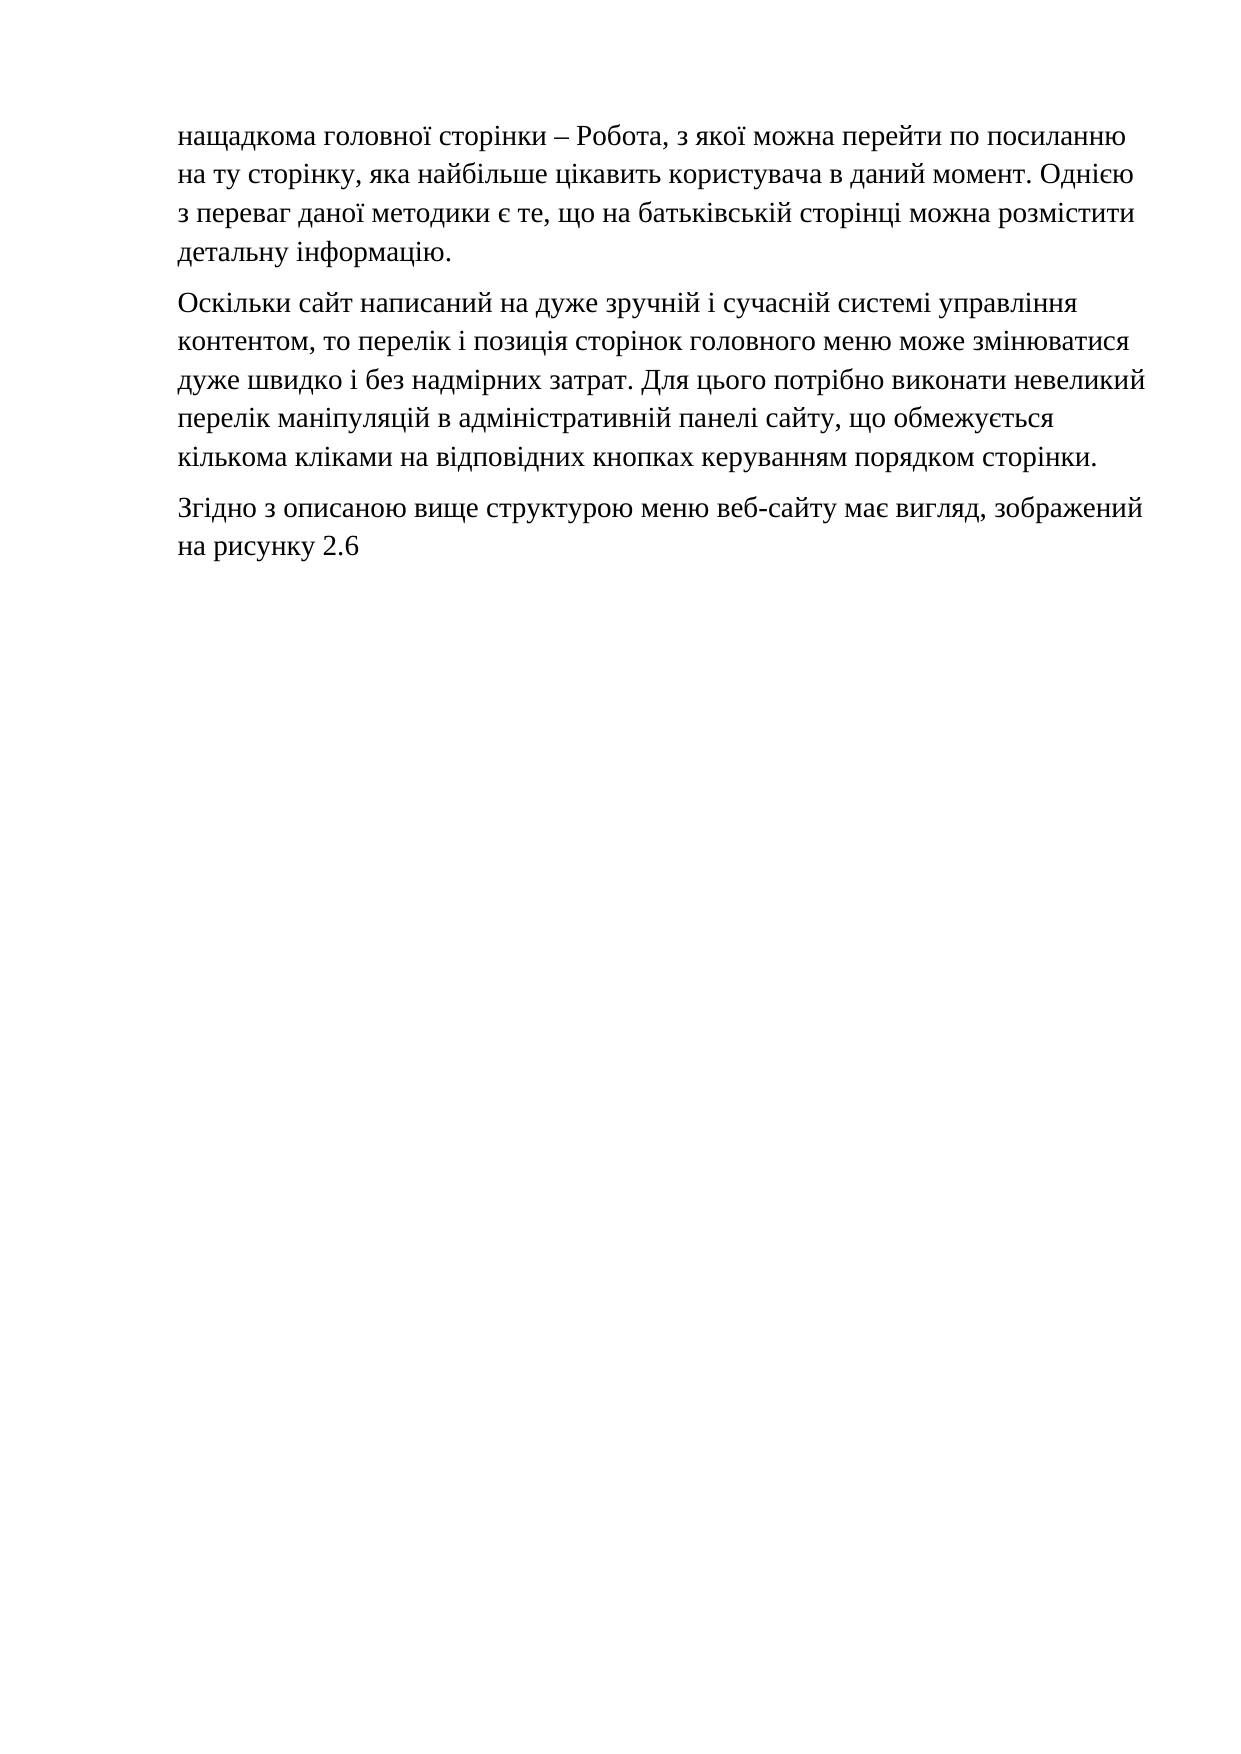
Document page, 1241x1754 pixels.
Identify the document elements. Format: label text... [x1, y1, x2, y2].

text Згідно з описаною вище структурою меню веб-сайту має вигляд, зображений на рисунку 2.6 [177, 490, 1152, 562]
text нащадкома головної сторінки – Робота, з якої можна перейти по посиланню на ту сторінку, яка найбільше цікавить користувача в даний момент. Однією з переваг даної методики є те, що на батьківській сторінці можна розмістити детальну інформацію. [177, 118, 1152, 267]
text Оскільки сайт написаний на дуже зручній і сучасній системі управління контентом, то перелік і позиція сторінок головного меню може змінюватися дуже швидко і без надмірних затрат. Для цього потрібно виконати невеликий перелік маніпуляцій в адміністративній панелі сайту, що обмежується кількома кліками на відповідних кнопках керуванням порядком сторінки. [177, 285, 1152, 472]
